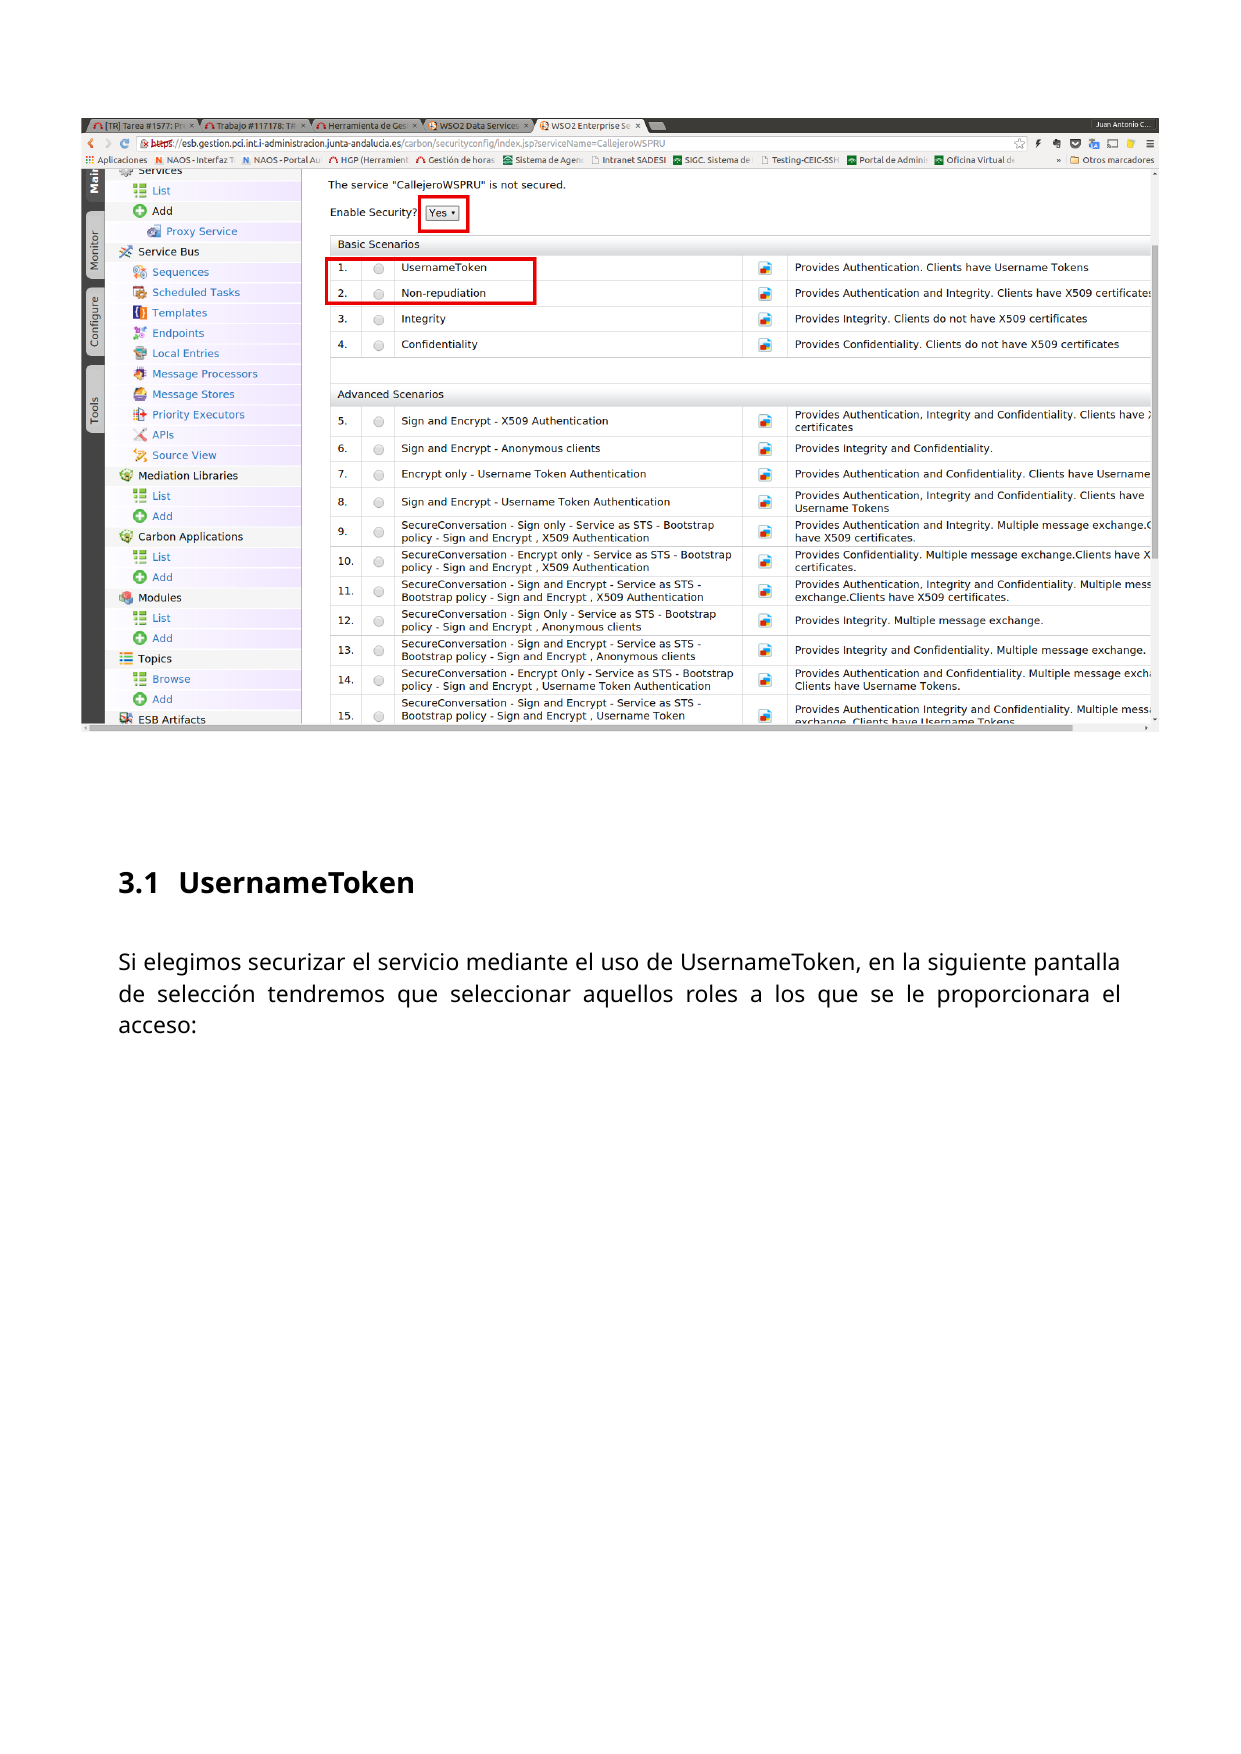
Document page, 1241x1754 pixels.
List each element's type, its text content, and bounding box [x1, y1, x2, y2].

picture [81, 118, 1159, 732]
subtitle UsernameToken [118, 863, 1122, 902]
text Si elegimos securizar el servicio mediante el uso de UsernameToken, en la siguiente pantalla de selección tendremos que seleccionar aquellos roles a los que se le proporcionara el acceso: [118, 946, 1122, 1040]
